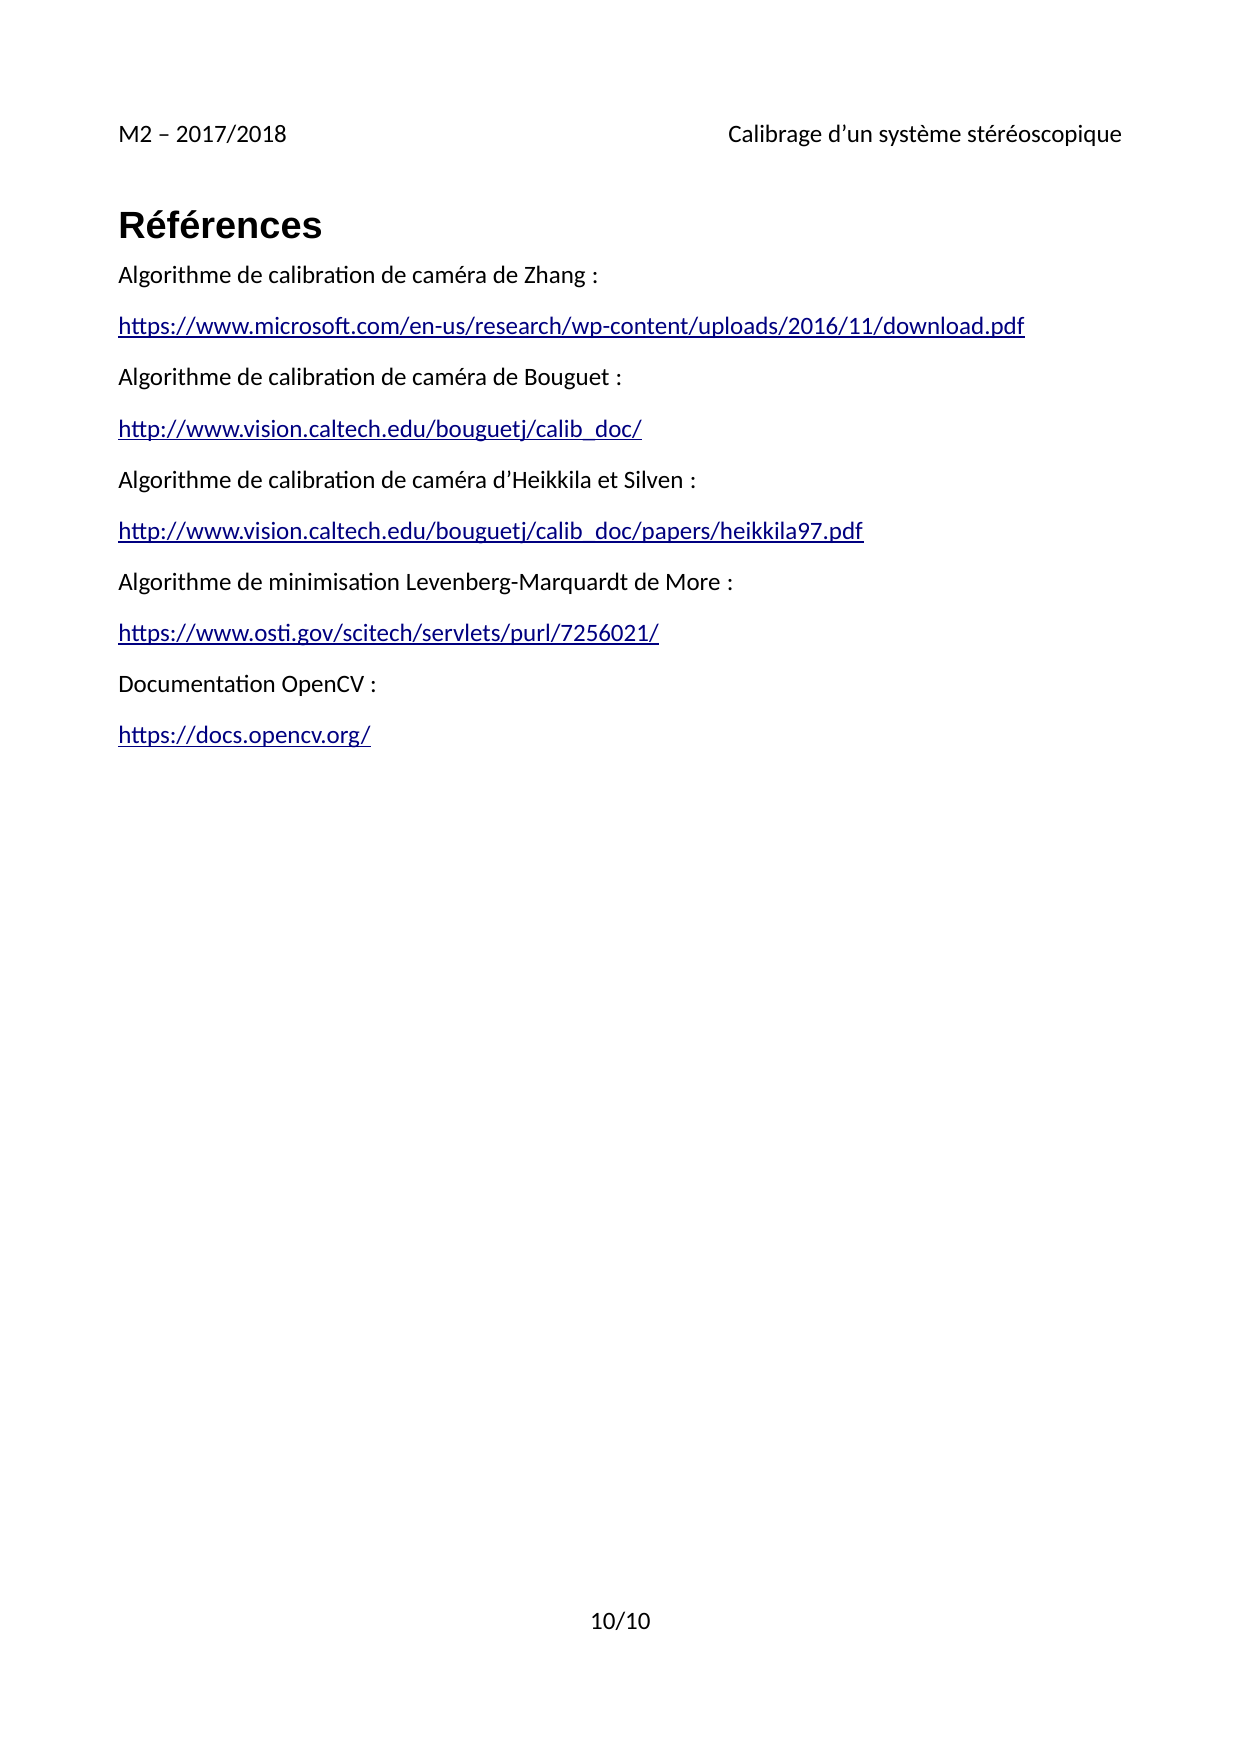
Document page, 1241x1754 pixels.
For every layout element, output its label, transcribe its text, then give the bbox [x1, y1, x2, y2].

text Algorithme de minimisation Levenberg-Marquardt de More : [118, 566, 1122, 597]
text http://www.vision.caltech.edu/bouguetj/calib_doc/ [118, 413, 1122, 443]
text Algorithme de calibration de caméra de Zhang : [118, 259, 1122, 290]
text https://docs.opencv.org/ [118, 719, 1122, 750]
subtitle Références [118, 203, 1122, 247]
text https://www.microsoft.com/en-us/research/wp-content/uploads/2016/11/download.pdf [118, 310, 1122, 341]
text http://www.vision.caltech.edu/bouguetj/calib_doc/papers/heikkila97.pdf [118, 515, 1122, 546]
text Algorithme de calibration de caméra de Bouguet : [118, 362, 1122, 392]
text https://www.osti.gov/scitech/servlets/purl/7256021/ [118, 617, 1122, 648]
text Algorithme de calibration de caméra d’Heikkila et Silven : [118, 464, 1122, 494]
text Documentation OpenCV : [118, 668, 1122, 699]
